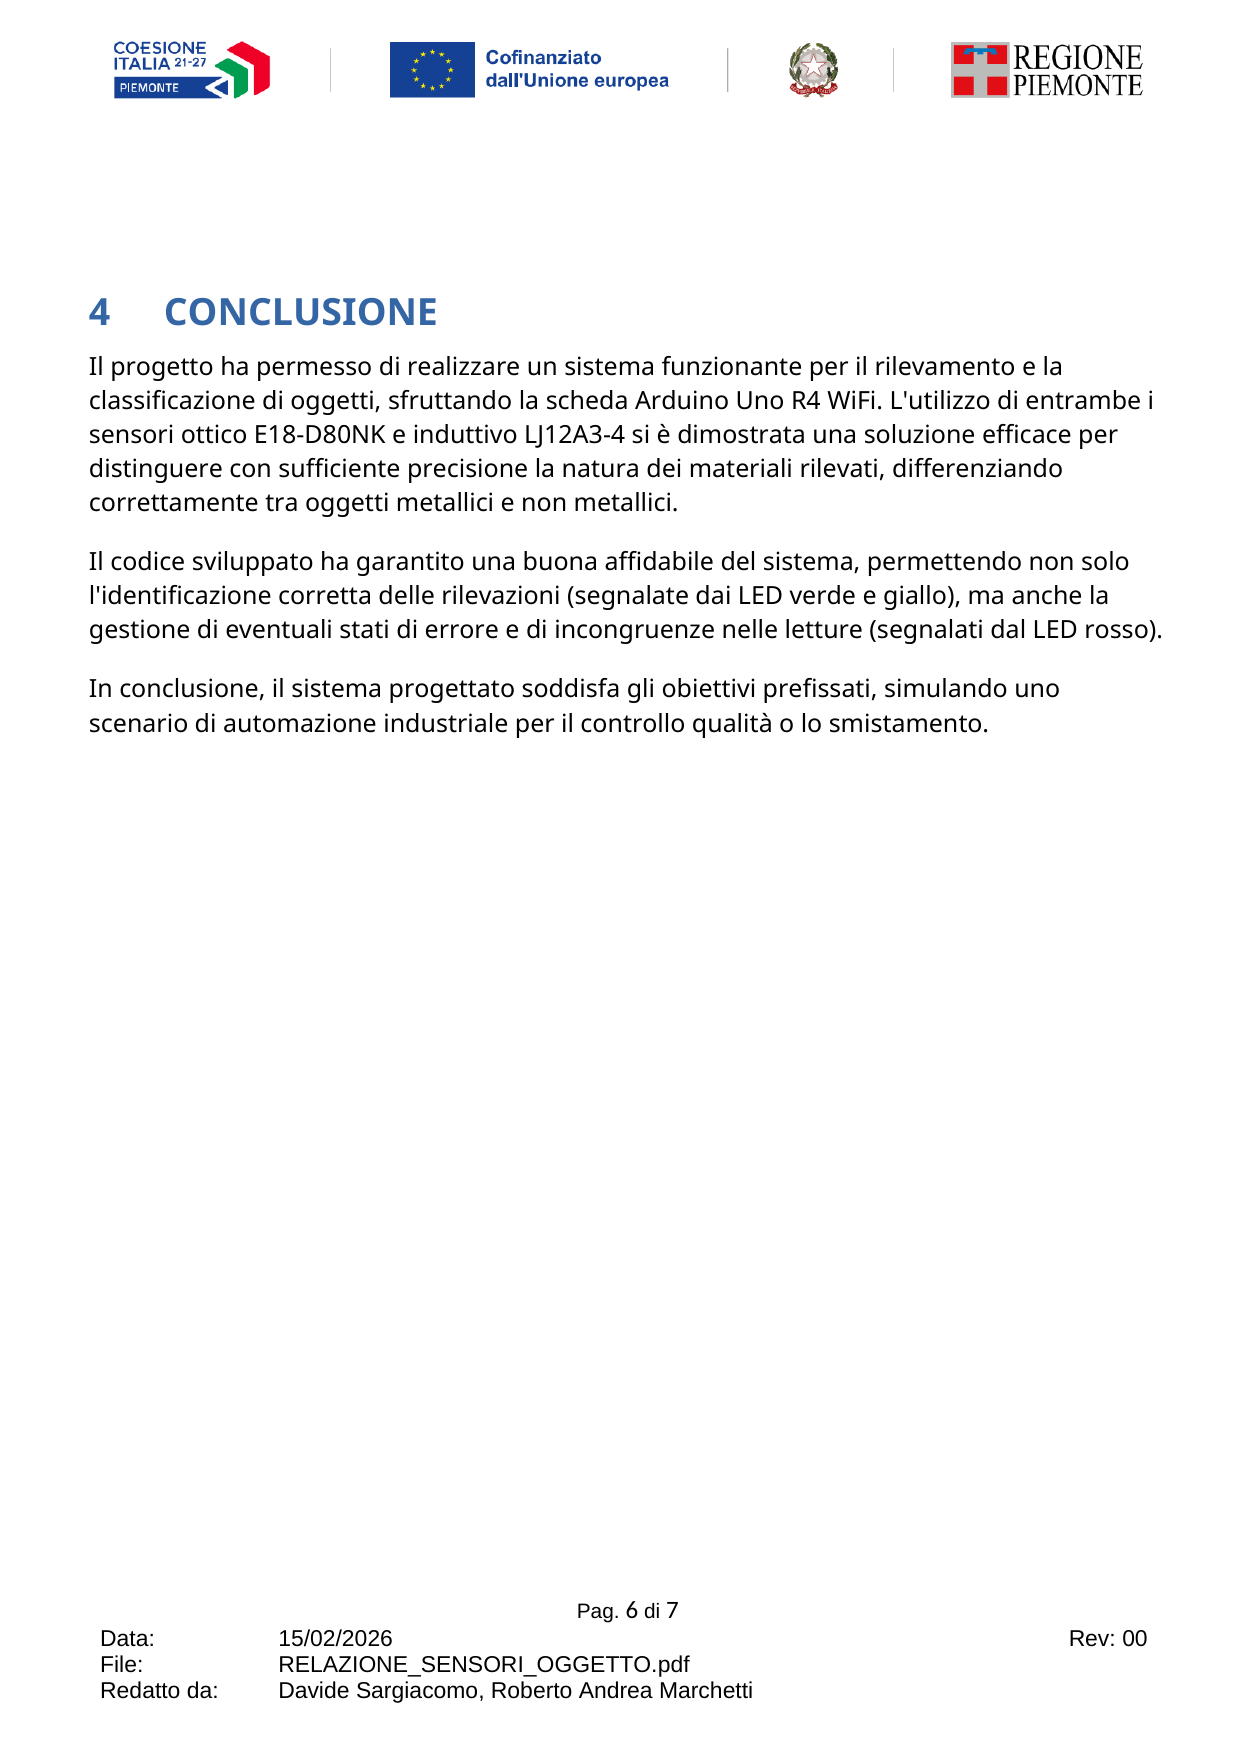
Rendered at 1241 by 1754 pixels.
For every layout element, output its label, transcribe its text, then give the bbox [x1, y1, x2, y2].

text Il codice sviluppato ha garantito una buona affidabile del sistema, permettendo non solo l'identificazione corretta delle rilevazioni (segnalate dai LED verde e giallo), ma anche la gestione di eventuali stati di errore e di incongruenze nelle letture (segnalati dal LED rosso). [89, 544, 1167, 646]
text In conclusione, il sistema progettato soddisfa gli obiettivi prefissati, simulando uno scenario di automazione industriale per il controllo qualità o lo smistamento. [89, 671, 1167, 739]
subtitle CONCLUSIONE [89, 285, 1167, 336]
picture [108, 29, 1147, 119]
text Il progetto ha permesso di realizzare un sistema funzionante per il rilevamento e la classificazione di oggetti, sfruttando la scheda Arduino Uno R4 WiFi. L'utilizzo di entrambe i sensori ottico E18-D80NK e induttivo LJ12A3-4 si è dimostrata una soluzione efficace per distinguere con sufficiente precisione la natura dei materiali rilevati, differenziando correttamente tra oggetti metallici e non metallici. [89, 349, 1167, 519]
